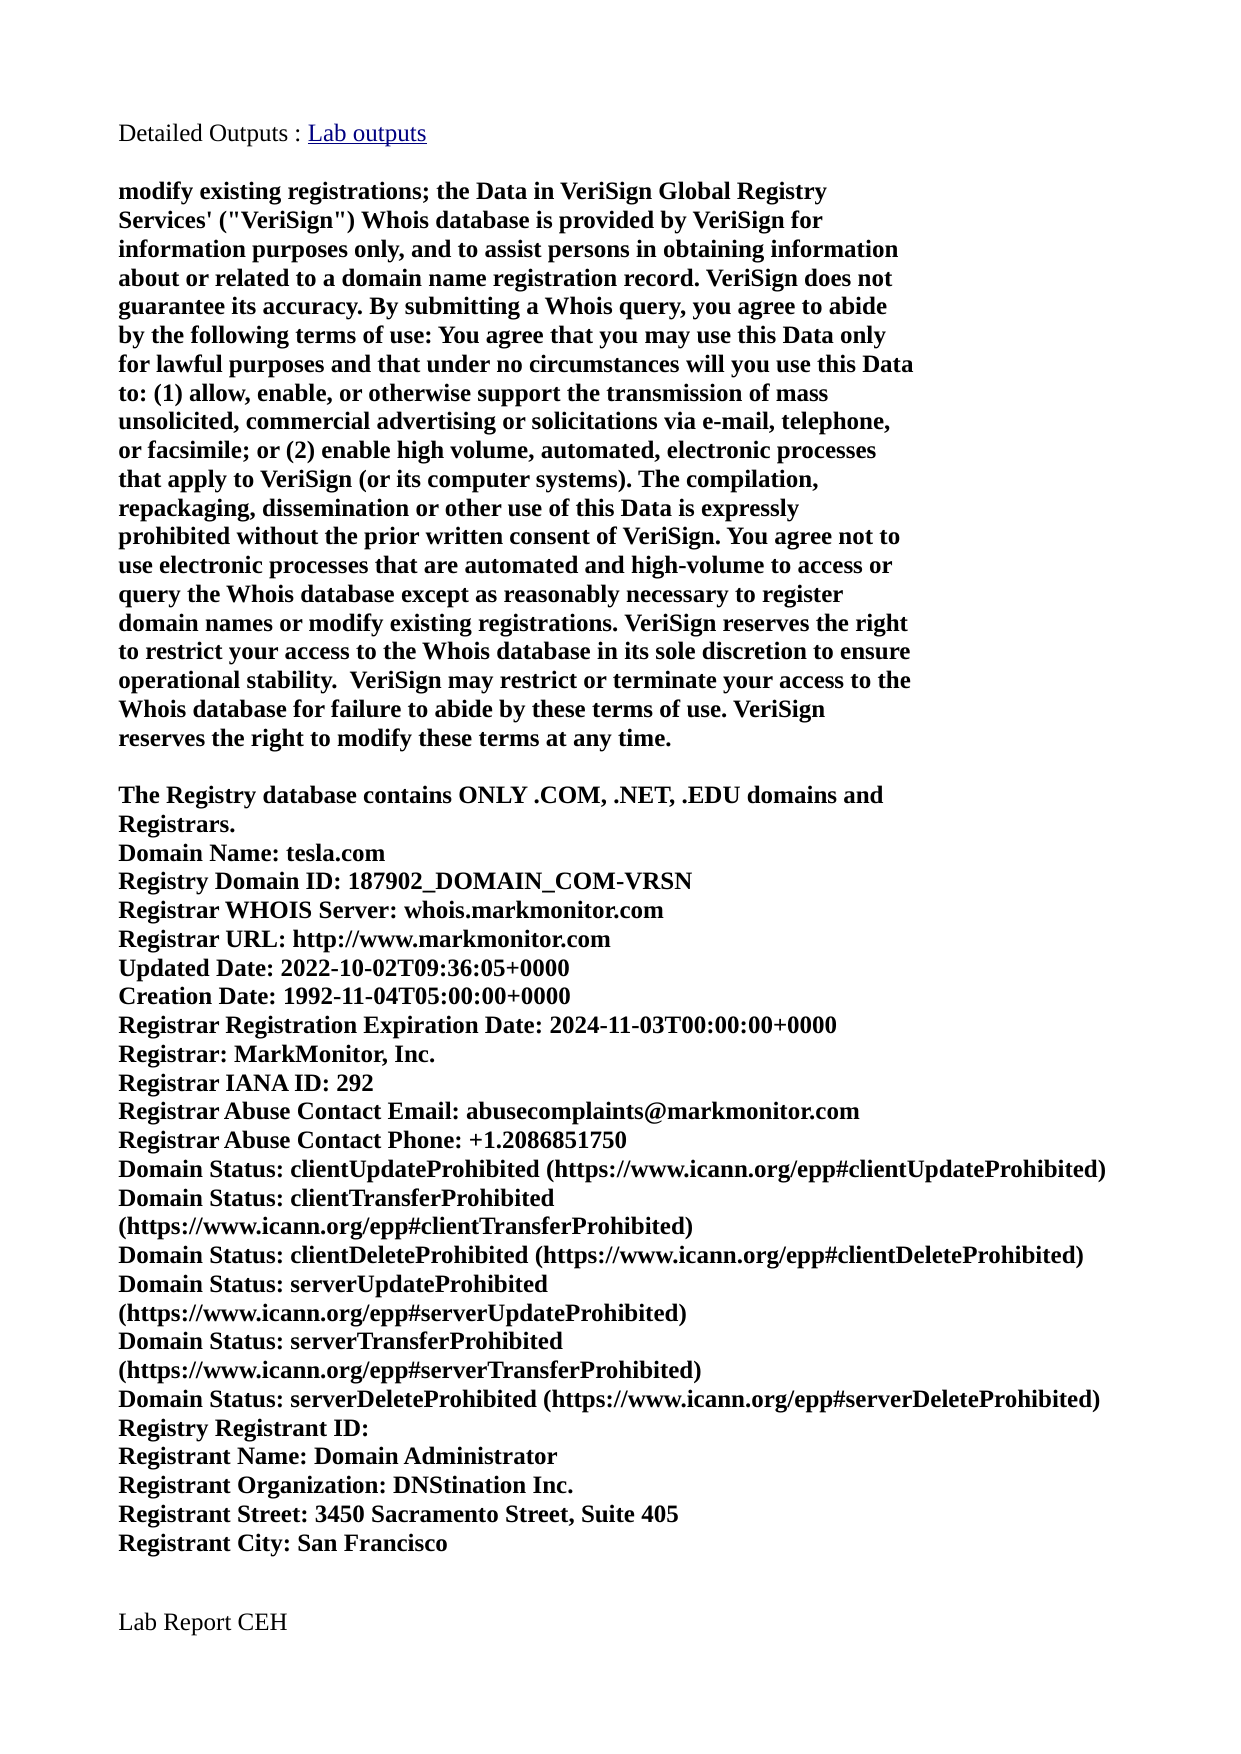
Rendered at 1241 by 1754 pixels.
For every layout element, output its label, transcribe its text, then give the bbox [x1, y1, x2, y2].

text to restrict your access to the Whois database in its sole discretion to ensure [118, 636, 1122, 665]
text repackaging, dissemination or other use of this Data is expressly [118, 493, 1122, 521]
text Registrar: MarkMonitor, Inc. [118, 1039, 1122, 1068]
text Registrant Name: Domain Administrator [118, 1441, 1122, 1470]
text Registry Registrant ID: [118, 1413, 1122, 1441]
text or facsimile; or (2) enable high volume, automated, electronic processes [118, 435, 1122, 464]
text Registrar IANA ID: 292 [118, 1068, 1122, 1096]
text operational stability. VeriSign may restrict or terminate your access to the [118, 665, 1122, 694]
text Services' ("VeriSign") Whois database is provided by VeriSign for [118, 205, 1122, 234]
text Registrar Abuse Contact Phone: +1.2086851750 [118, 1125, 1122, 1154]
text Registrars. [118, 809, 1122, 838]
text Domain Name: tesla.com [118, 838, 1122, 866]
text Registrar WHOIS Server: whois.markmonitor.com [118, 895, 1122, 924]
text query the Whois database except as reasonably necessary to register [118, 579, 1122, 608]
text Registrar Registration Expiration Date: 2024-11-03T00:00:00+0000 [118, 1010, 1122, 1039]
text to: (1) allow, enable, or otherwise support the transmission of mass [118, 378, 1122, 406]
text guarantee its accuracy. By submitting a Whois query, you agree to abide [118, 291, 1122, 320]
text Registrant Street: 3450 Sacramento Street, Suite 405 [118, 1499, 1122, 1528]
text The Registry database contains ONLY .COM, .NET, .EDU domains and [118, 780, 1122, 809]
text reserves the right to modify these terms at any time. [118, 723, 1122, 751]
text for lawful purposes and that under no circumstances will you use this Data [118, 349, 1122, 378]
text that apply to VeriSign (or its computer systems). The compilation, [118, 464, 1122, 493]
text Registrant Organization: DNStination Inc. [118, 1470, 1122, 1499]
text Domain Status: clientUpdateProhibited (https://www.icann.org/epp#clientUpdateProhibited) [118, 1154, 1122, 1183]
text Domain Status: serverDeleteProhibited (https://www.icann.org/epp#serverDeleteProhibited) [118, 1384, 1122, 1413]
text Creation Date: 1992-11-04T05:00:00+0000 [118, 981, 1122, 1010]
text Updated Date: 2022-10-02T09:36:05+0000 [118, 953, 1122, 981]
text Registry Domain ID: 187902_DOMAIN_COM-VRSN [118, 866, 1122, 895]
text Domain Status: clientTransferProhibited (https://www.icann.org/epp#clientTransferProhibited) [118, 1183, 1122, 1240]
text Registrant City: San Francisco [118, 1528, 1122, 1556]
text by the following terms of use: You agree that you may use this Data only [118, 320, 1122, 349]
text about or related to a domain name registration record. VeriSign does not [118, 263, 1122, 291]
text prohibited without the prior written consent of VeriSign. You agree not to [118, 521, 1122, 550]
text Domain Status: clientDeleteProhibited (https://www.icann.org/epp#clientDeleteProhibited) [118, 1240, 1122, 1269]
text Domain Status: serverTransferProhibited (https://www.icann.org/epp#serverTransferProhibited) [118, 1326, 1122, 1384]
text modify existing registrations; the Data in VeriSign Global Registry [118, 176, 1122, 205]
text domain names or modify existing registrations. VeriSign reserves the right [118, 608, 1122, 636]
text Whois database for failure to abide by these terms of use. VeriSign [118, 694, 1122, 723]
text use electronic processes that are automated and high-volume to access or [118, 550, 1122, 579]
text Domain Status: serverUpdateProhibited (https://www.icann.org/epp#serverUpdateProhibited) [118, 1269, 1122, 1326]
text unsolicited, commercial advertising or solicitations via e-mail, telephone, [118, 406, 1122, 435]
text Registrar URL: http://www.markmonitor.com [118, 924, 1122, 953]
text Registrar Abuse Contact Email: abusecomplaints@markmonitor.com [118, 1096, 1122, 1125]
text information purposes only, and to assist persons in obtaining information [118, 234, 1122, 263]
